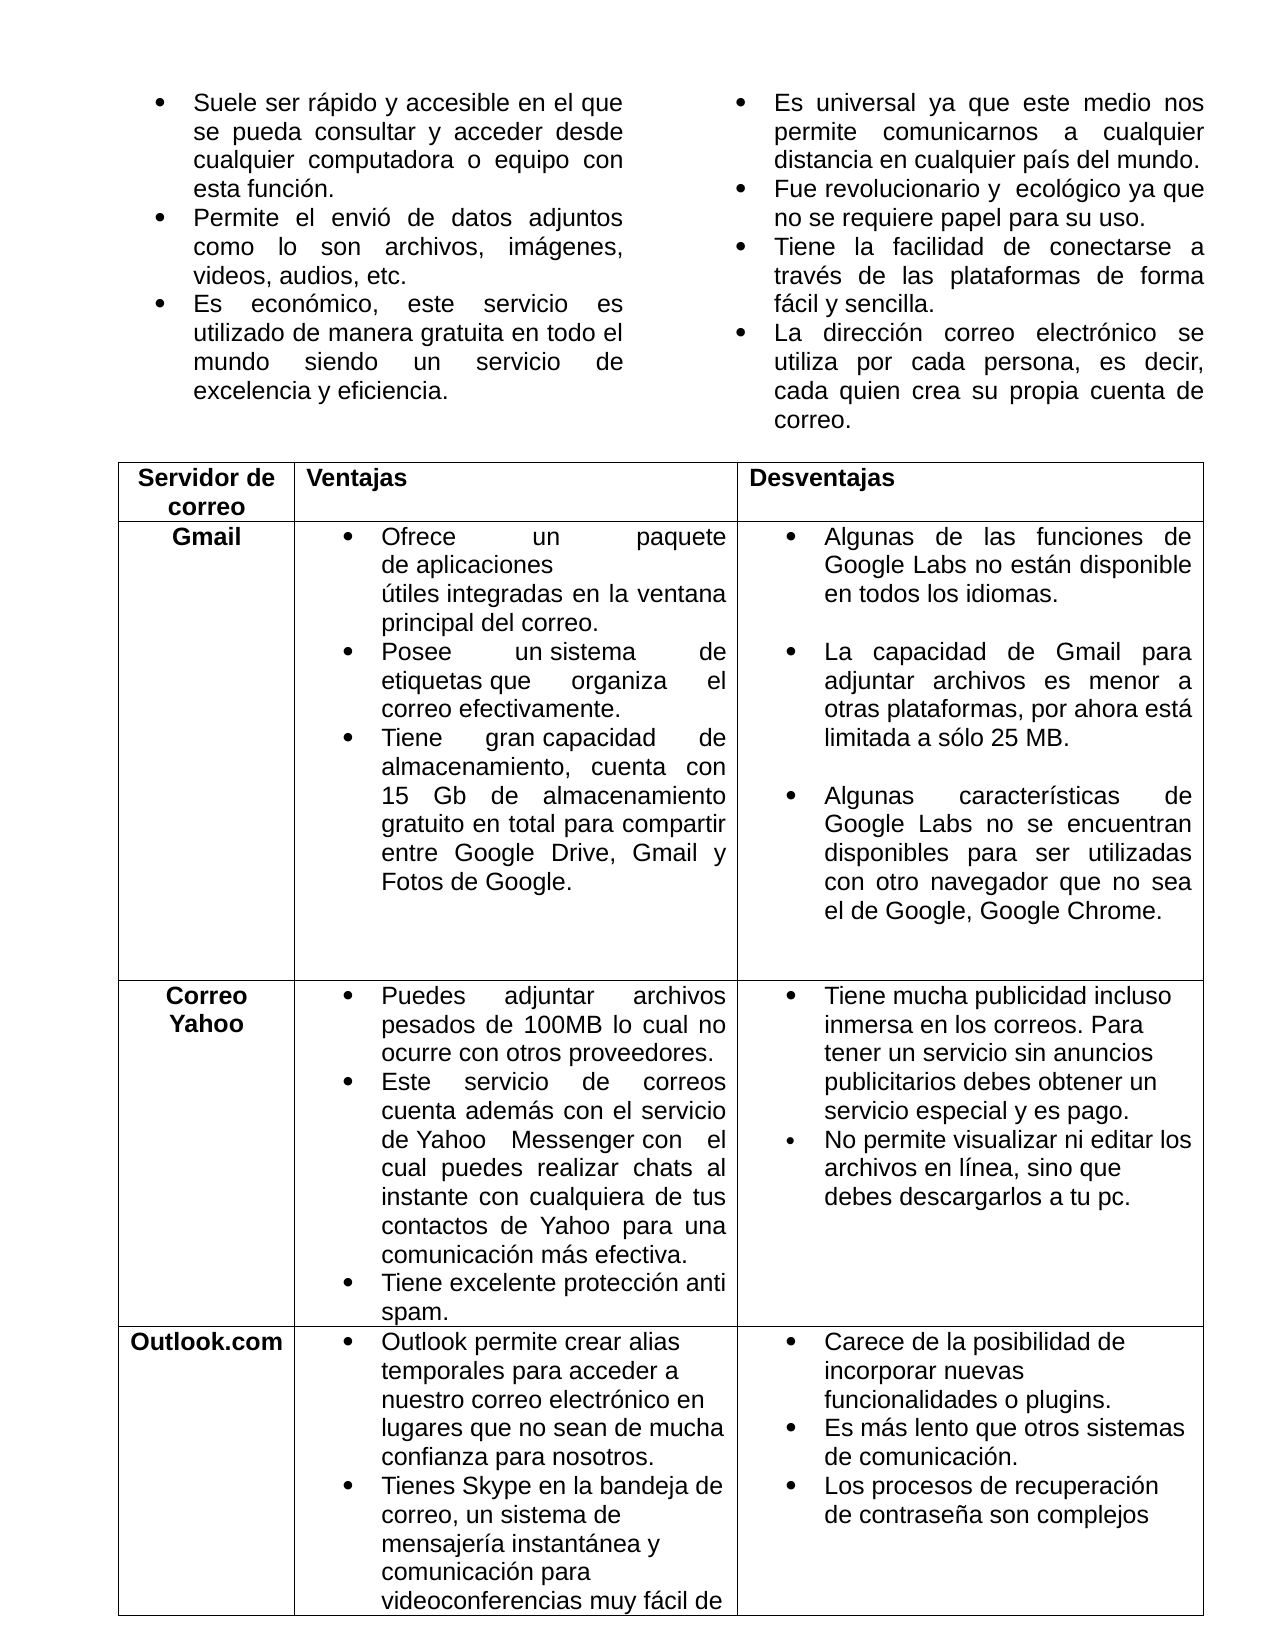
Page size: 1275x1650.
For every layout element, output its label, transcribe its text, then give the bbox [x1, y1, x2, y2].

table_cell Outlook permite crear alias temporales para acceder a nuestro correo electrónico en lugares que no sean de mucha confianza para nosotros. Tienes Skype en la bandeja de correo, un sistema de mensajería instantánea y comunicación para videoconferencias muy fácil de utilizar. Ofrece espacio de almacenamiento de documentos y archivos prácticamente ilimitado. [295, 1327, 737, 1615]
list Suele ser rápido y accesible en el que se pueda consultar y acceder desde cualquier computadora o equipo con esta función. [156, 88, 624, 203]
list Es universal ya que este medio nos permite comunicarnos a cualquier distancia en cualquier país del mundo. [736, 88, 1205, 174]
table_cell Outlook.com [119, 1327, 294, 1615]
list Fue revolucionario y ecológico ya que no se requiere papel para su uso. [736, 174, 1205, 232]
table_cell Carece de la posibilidad de incorporar nuevas funcionalidades o plugins. Es más lento que otros sistemas de comunicación. Los procesos de recuperación de contraseña son complejos [738, 1327, 1203, 1615]
table_cell Correo Yahoo [119, 981, 294, 1326]
table_cell Ofrece un paquete de aplicaciones útiles integradas en la ventana principal del correo. Posee un sistema de etiquetas que organiza el correo efectivamente. Tiene gran capacidad de almacenamiento, cuenta con 15 Gb de almacenamiento gratuito en total para compartir entre Google Drive, Gmail y Fotos de Google. [295, 522, 737, 980]
table_header Servidor de correo [119, 463, 294, 521]
table_cell Puedes adjuntar archivos pesados de 100MB lo cual no ocurre con otros proveedores. Este servicio de correos cuenta además con el servicio de Yahoo Messenger con el cual puedes realizar chats al instante con cualquiera de tus contactos de Yahoo para una comunicación más efectiva. Tiene excelente protección anti spam. [295, 981, 737, 1326]
list Permite el envió de datos adjuntos como lo son archivos, imágenes, videos, audios, etc. [156, 203, 624, 289]
table_cell Tiene mucha publicidad incluso inmersa en los correos. Para tener un servicio sin anuncios publicitarios debes obtener un servicio especial y es pago. No permite visualizar ni editar los archivos en línea, sino que debes descargarlos a tu pc. [738, 981, 1203, 1326]
table_header Ventajas [295, 463, 737, 521]
list La dirección correo electrónico se utiliza por cada persona, es decir, cada quien crea su propia cuenta de correo. [736, 318, 1205, 433]
table_header Desventajas [738, 463, 1203, 521]
list Tiene la facilidad de conectarse a través de las plataformas de forma fácil y sencilla. [736, 232, 1205, 318]
table_cell Algunas de las funciones de Google Labs no están disponible en todos los idiomas. La capacidad de Gmail para adjuntar archivos es menor a otras plataformas, por ahora está limitada a sólo 25 MB. Algunas características de Google Labs no se encuentran disponibles para ser utilizadas con otro navegador que no sea el de Google, Google Chrome. [738, 522, 1203, 980]
table_cell Gmail [119, 522, 294, 980]
list Es económico, este servicio es utilizado de manera gratuita en todo el mundo siendo un servicio de excelencia y eficiencia. [156, 289, 624, 404]
